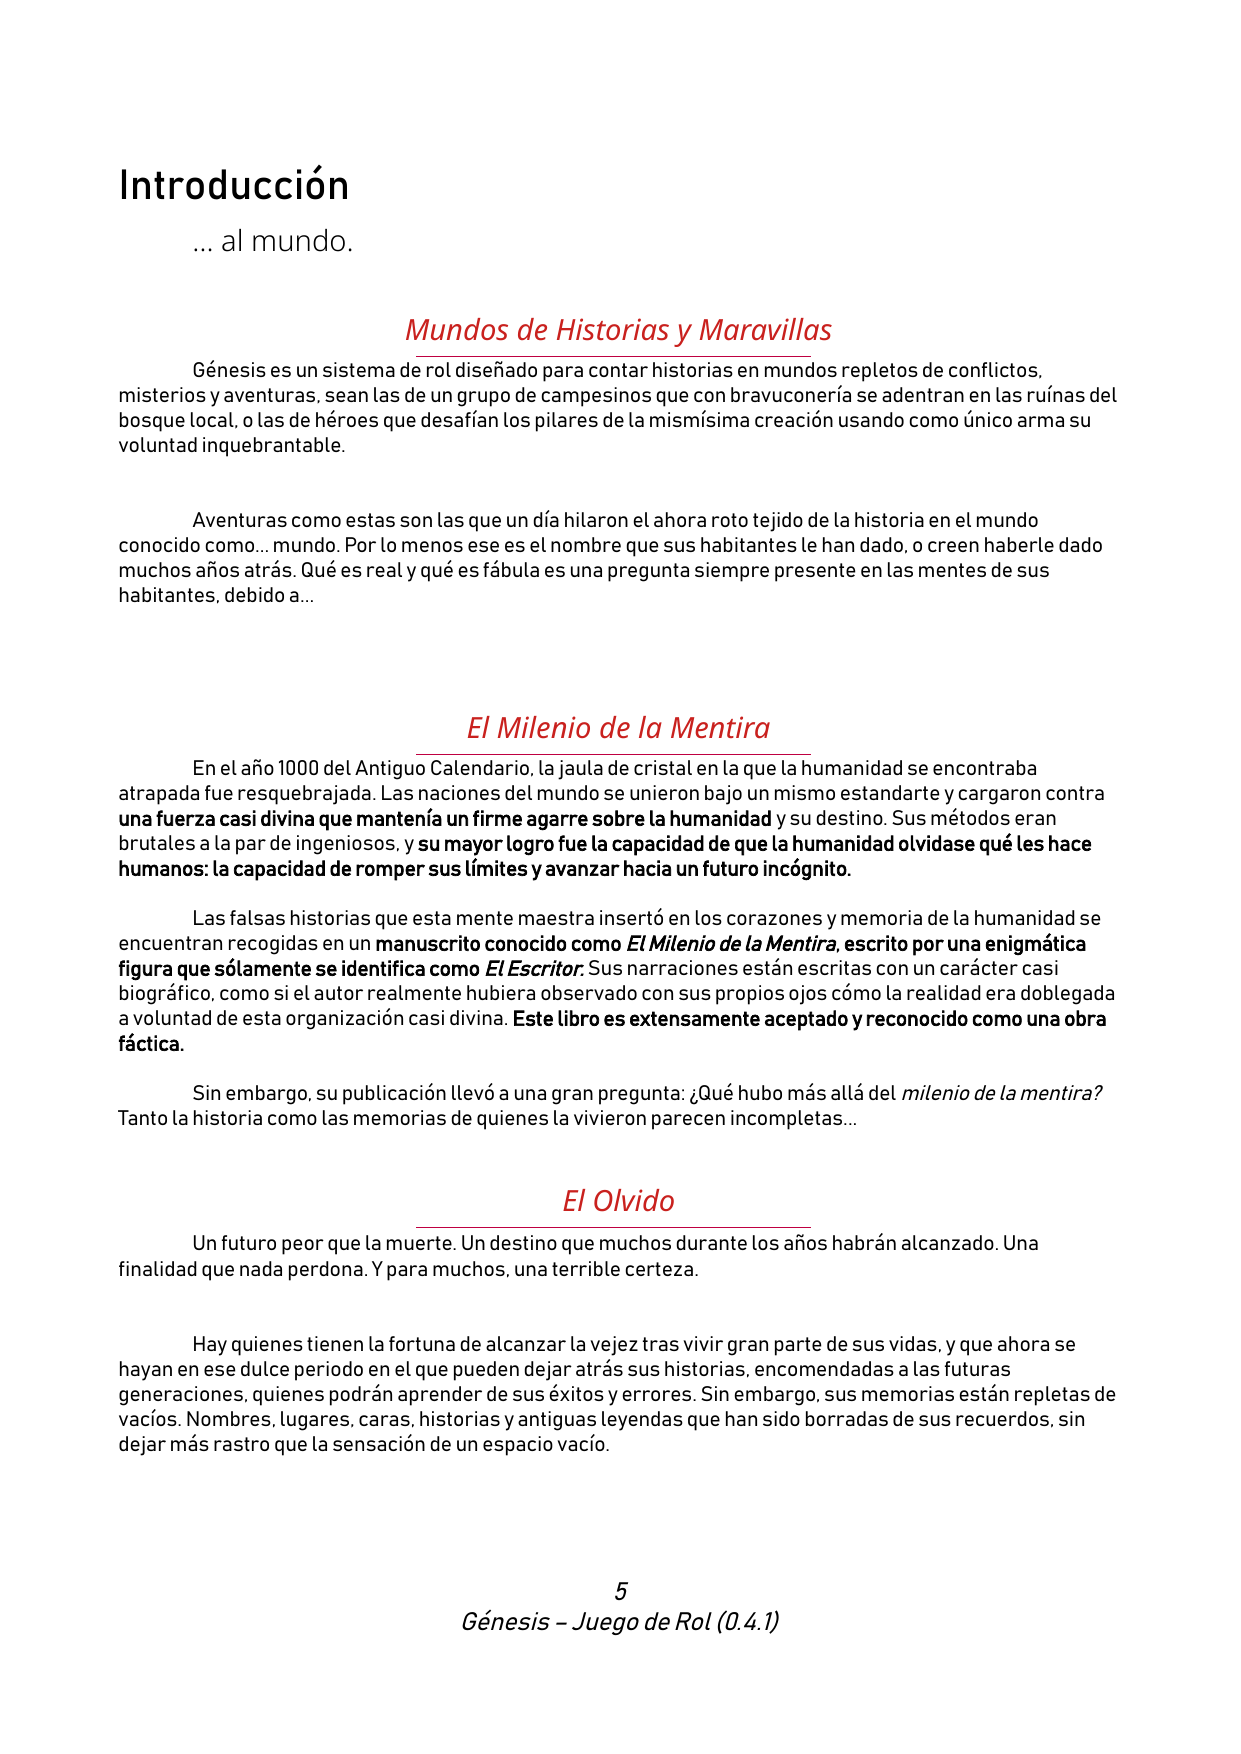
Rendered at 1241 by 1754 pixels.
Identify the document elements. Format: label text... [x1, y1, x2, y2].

text Las falsas historias que esta mente maestra insertó en los corazones y memoria de la humanidad se encuentran recogidas en un manuscrito conocido como El Milenio de la Mentira, escrito por una enigmática figura que sólamente se identifica como El Escritor. Sus narraciones están escritas con un carácter casi biográfico, como si el autor realmente hubiera observado con sus propios ojos cómo la realidad era doblegada a voluntad de esta organización casi divina. Este libro es extensamente aceptado y reconocido como una obra fáctica. [118, 905, 1122, 1055]
text Sin embargo, su publicación llevó a una gran pregunta: ¿Qué hubo más allá del milenio de la mentira? Tanto la historia como las memorias de quienes la vivieron parecen incompletas... [118, 1080, 1122, 1130]
text El Olvido [118, 1180, 1122, 1219]
subtitle … al mundo. [118, 220, 1122, 259]
text Aventuras como estas son las que un día hilaron el ahora roto tejido de la historia en el mundo conocido como... mundo. Por lo menos ese es el nombre que sus habitantes le han dado, o creen haberle dado muchos años atrás. Qué es real y qué es fábula es una pregunta siempre presente en las mentes de sus habitantes, debido a... [118, 507, 1122, 607]
text El Milenio de la Mentira [118, 707, 1122, 747]
subtitle Introducción [118, 158, 1122, 208]
text Un futuro peor que la muerte. Un destino que muchos durante los años habrán alcanzado. Una finalidad que nada perdona. Y para muchos, una terrible certeza. [118, 1219, 1122, 1281]
text Hay quienes tienen la fortuna de alcanzar la vejez tras vivir gran parte de sus vidas, y que ahora se hayan en ese dulce periodo en el que pueden dejar atrás sus historias, encomendadas a las futuras generaciones, quienes podrán aprender de sus éxitos y errores. Sin embargo, sus memorias están repletas de vacíos. Nombres, lugares, caras, historias y antiguas leyendas que han sido borradas de sus recuerdos, sin dejar más rastro que la sensación de un espacio vacío. [118, 1331, 1122, 1456]
text En el año 1000 del Antiguo Calendario, la jaula de cristal en la que la humanidad se encontraba atrapada fue resquebrajada. Las naciones del mundo se unieron bajo un mismo estandarte y cargaron contra una fuerza casi divina que mantenía un firme agarre sobre la humanidad y su destino. Sus métodos eran brutales a la par de ingeniosos, y su mayor logro fue la capacidad de que la humanidad olvidase qué les hace humanos: la capacidad de romper sus límites y avanzar hacia un futuro incógnito. [118, 747, 1122, 880]
text Génesis es un sistema de rol diseñado para contar historias en mundos repletos de conflictos, misterios y aventuras, sean las de un grupo de campesinos que con bravuconería se adentran en las ruínas del bosque local, o las de héroes que desafían los pilares de la mismísima creación usando como único arma su voluntad inquebrantable. [118, 349, 1122, 457]
text Mundos de Historias y Maravillas [118, 309, 1122, 349]
